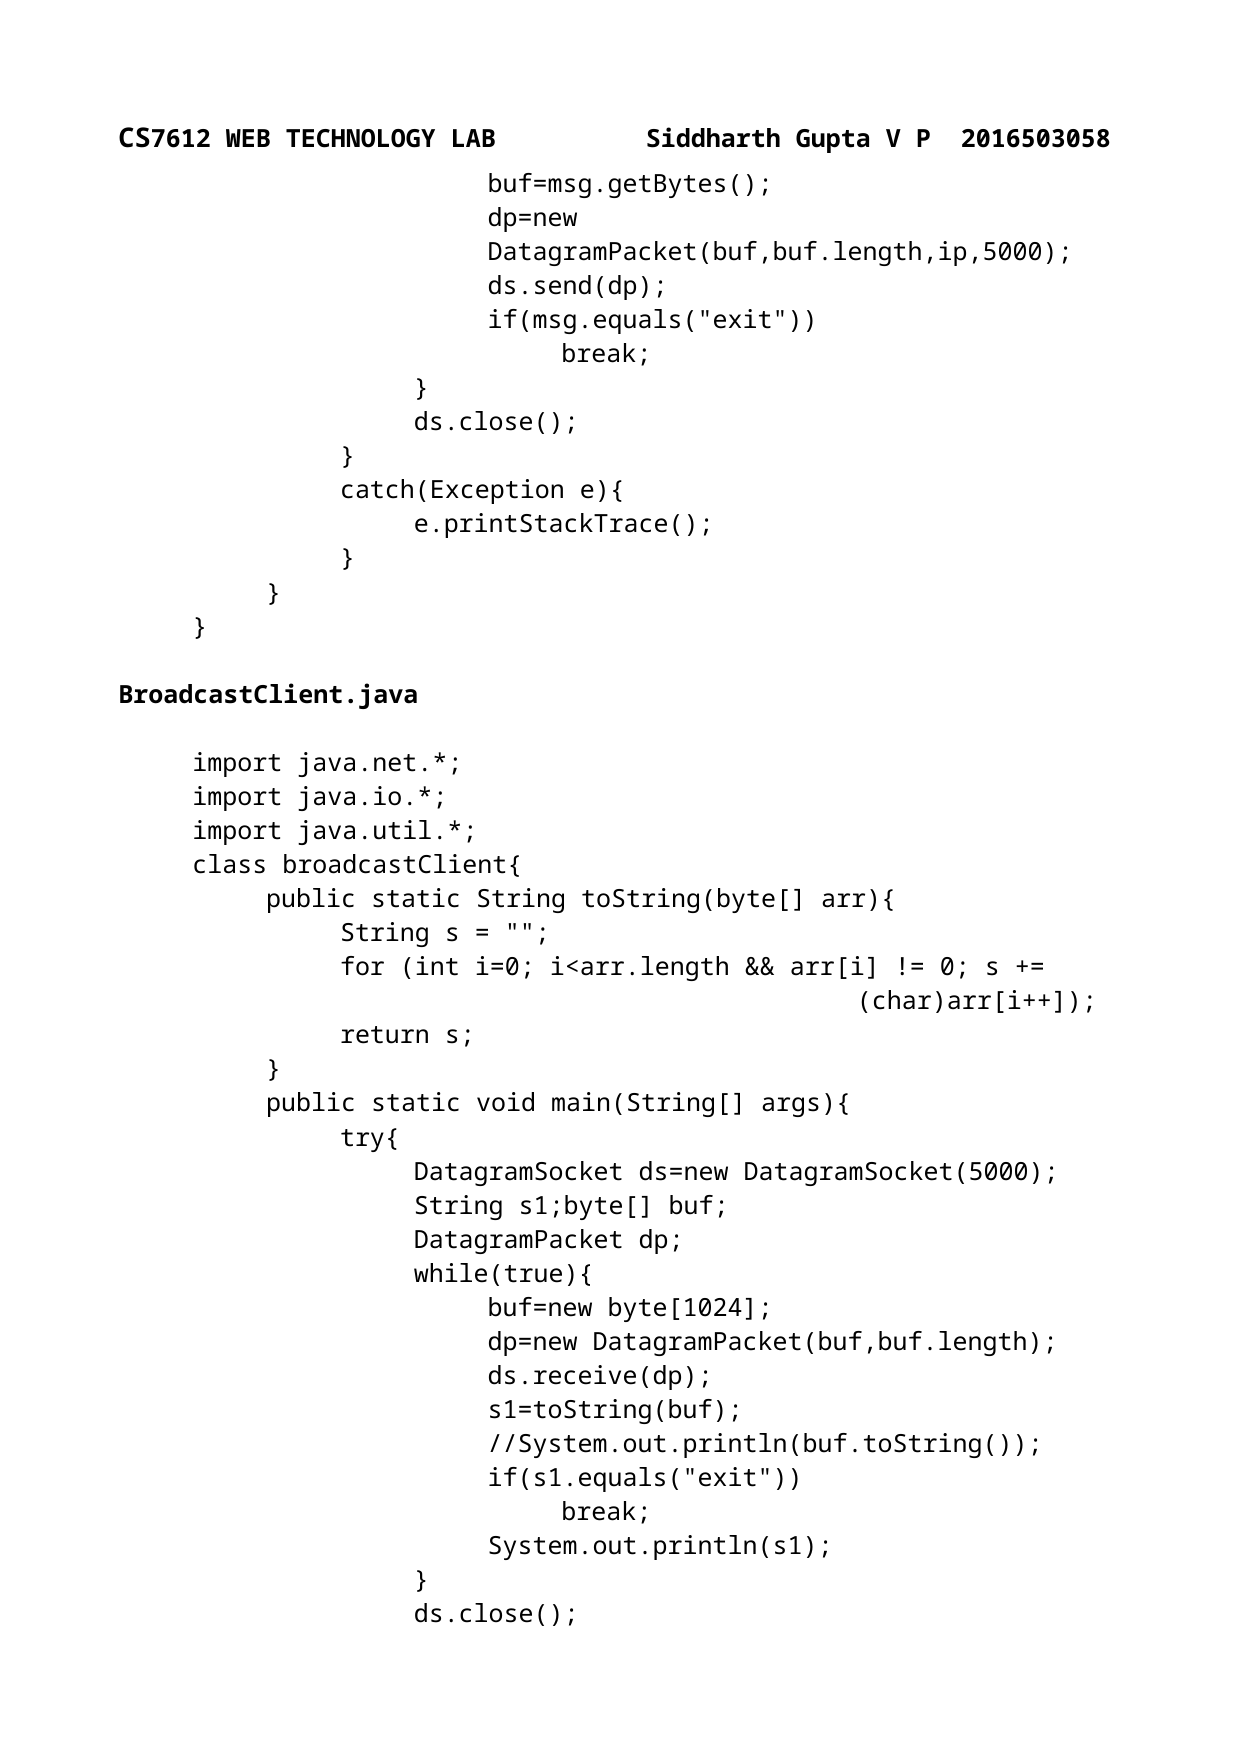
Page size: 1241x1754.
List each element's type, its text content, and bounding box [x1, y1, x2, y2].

text BroadcastClient.java [118, 676, 1122, 710]
text import java.io.*; [118, 778, 1122, 813]
text ds.receive(dp); [118, 1358, 1122, 1392]
text } [118, 1051, 1122, 1085]
text ds.close(); [118, 1596, 1122, 1630]
text } [118, 438, 1122, 472]
text //System.out.println(buf.toString()); [118, 1426, 1122, 1460]
text return s; [118, 1017, 1122, 1051]
text import java.util.*; [118, 813, 1122, 847]
text String s1;byte[] buf; [118, 1187, 1122, 1221]
text class broadcastClient{ [118, 847, 1122, 881]
text ds.send(dp); [118, 268, 1122, 302]
text } [118, 1562, 1122, 1596]
text } [118, 370, 1122, 404]
text buf=msg.getBytes(); [118, 165, 1122, 199]
text DatagramPacket dp; [118, 1221, 1122, 1255]
text catch(Exception e){ [118, 472, 1122, 506]
text dp=new DatagramPacket(buf,buf.length,ip,5000); [118, 199, 1122, 268]
text } [118, 608, 1122, 642]
text } [118, 540, 1122, 574]
text } [118, 574, 1122, 608]
text public static void main(String[] args){ [118, 1085, 1122, 1119]
text while(true){ [118, 1255, 1122, 1289]
text buf=new byte[1024]; [118, 1289, 1122, 1323]
text s1=toString(buf); [118, 1392, 1122, 1426]
text if(s1.equals("exit")) [118, 1460, 1122, 1494]
text public static String toString(byte[] arr){ [118, 881, 1122, 915]
text import java.net.*; [118, 744, 1122, 778]
text if(msg.equals("exit")) [118, 302, 1122, 336]
text String s = ""; [118, 915, 1122, 949]
text e.printStackTrace(); [118, 506, 1122, 540]
text try{ [118, 1119, 1122, 1153]
text break; [118, 336, 1122, 370]
text break; [118, 1494, 1122, 1528]
text System.out.println(s1); [118, 1528, 1122, 1562]
text dp=new DatagramPacket(buf,buf.length); [118, 1323, 1122, 1358]
text ds.close(); [118, 404, 1122, 438]
text DatagramSocket ds=new DatagramSocket(5000); [118, 1153, 1122, 1187]
text for (int i=0; i<arr.length && arr[i] != 0; s += (char)arr[i++]); [118, 949, 1122, 1017]
